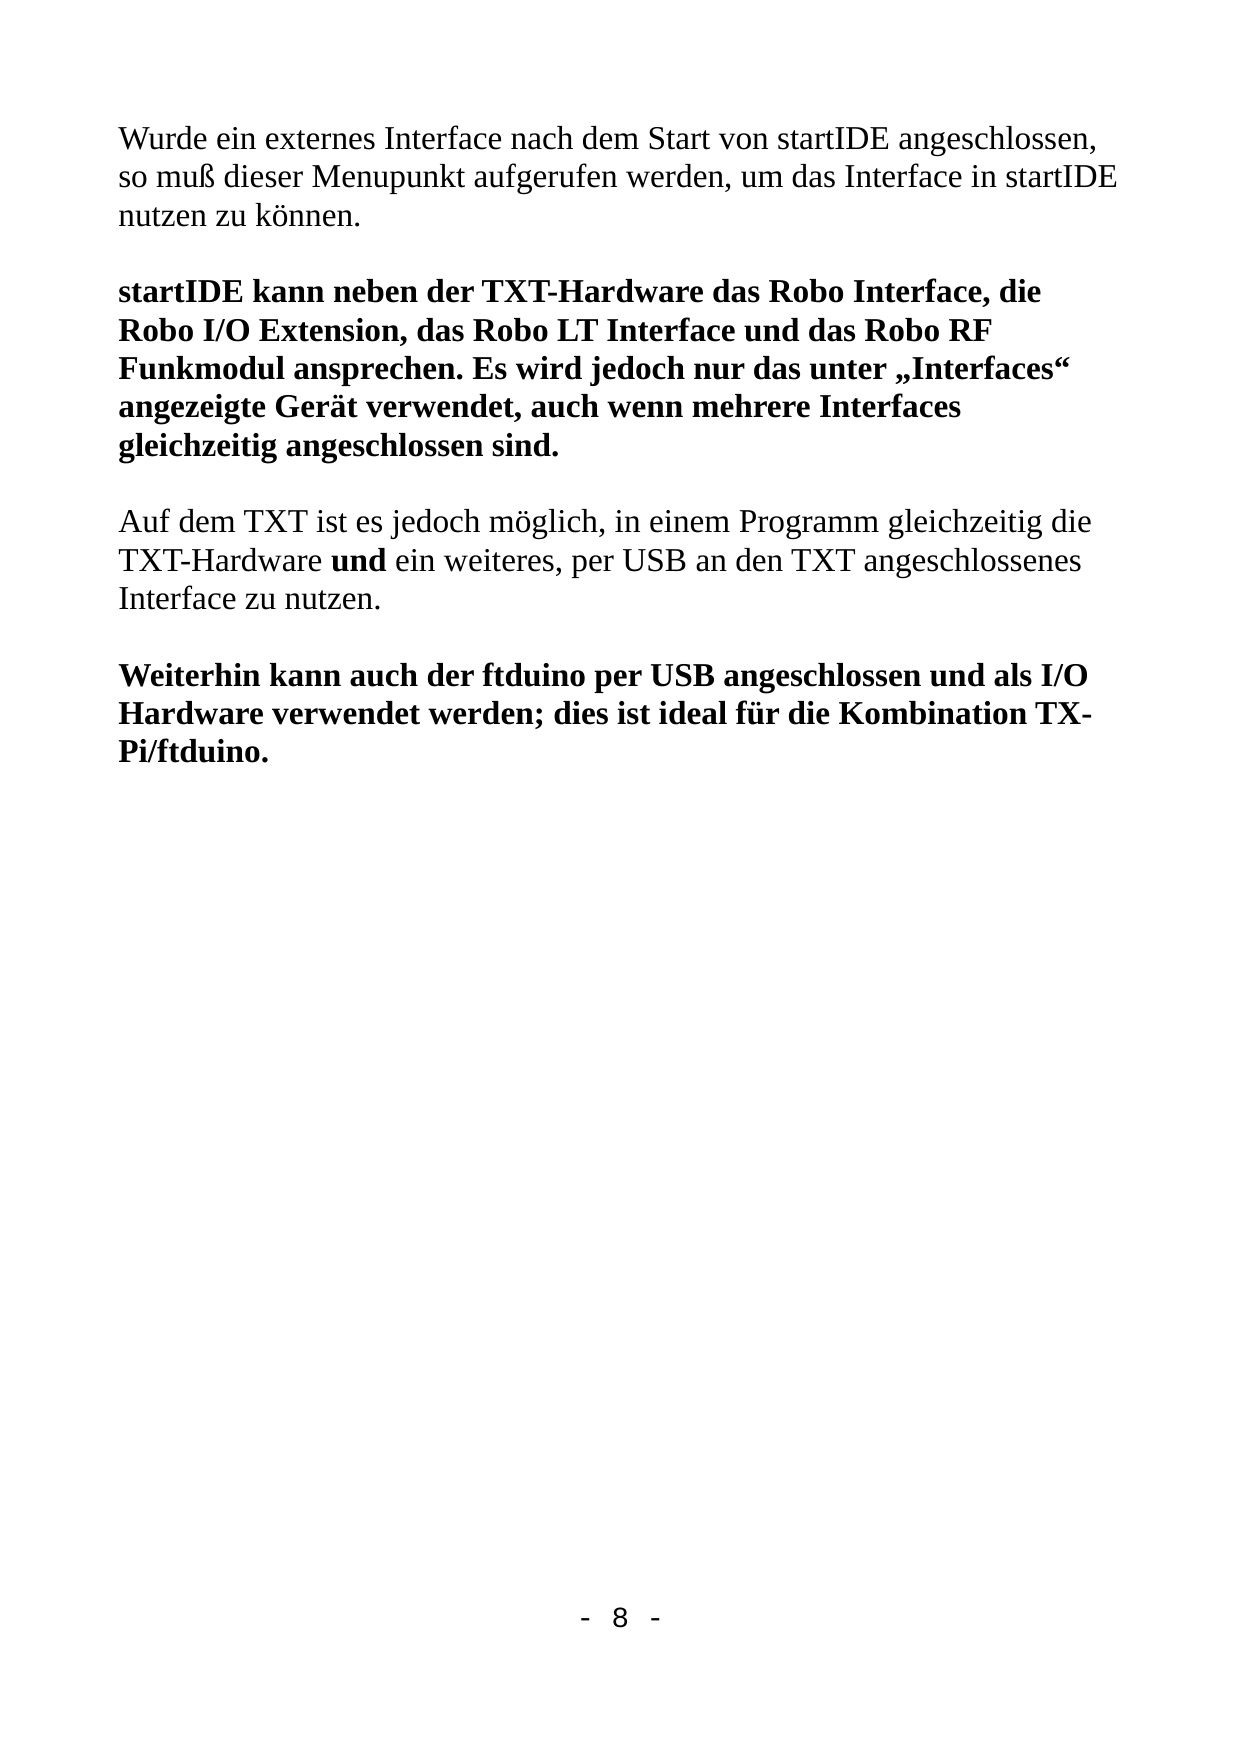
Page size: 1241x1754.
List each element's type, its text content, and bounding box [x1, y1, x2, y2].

text Auf dem TXT ist es jedoch möglich, in einem Programm gleichzeitig die TXT-Hardware und ein weiteres, per USB an den TXT angeschlossenes Interface zu nutzen. [118, 501, 1122, 616]
text Wurde ein externes Interface nach dem Start von startIDE angeschlossen, so muß dieser Menupunkt aufgerufen werden, um das Interface in startIDE nutzen zu können. [118, 118, 1122, 233]
text startIDE kann neben der TXT-Hardware das Robo Interface, die Robo I/O Extension, das Robo LT Interface und das Robo RF Funkmodul ansprechen. Es wird jedoch nur das unter „Interfaces“ angezeigte Gerät verwendet, auch wenn mehrere Interfaces gleichzeitig angeschlossen sind. [118, 271, 1122, 463]
text Weiterhin kann auch der ftduino per USB angeschlossen und als I/O Hardware verwendet werden; dies ist ideal für die Kombination TX-Pi/ftduino. [118, 655, 1122, 770]
